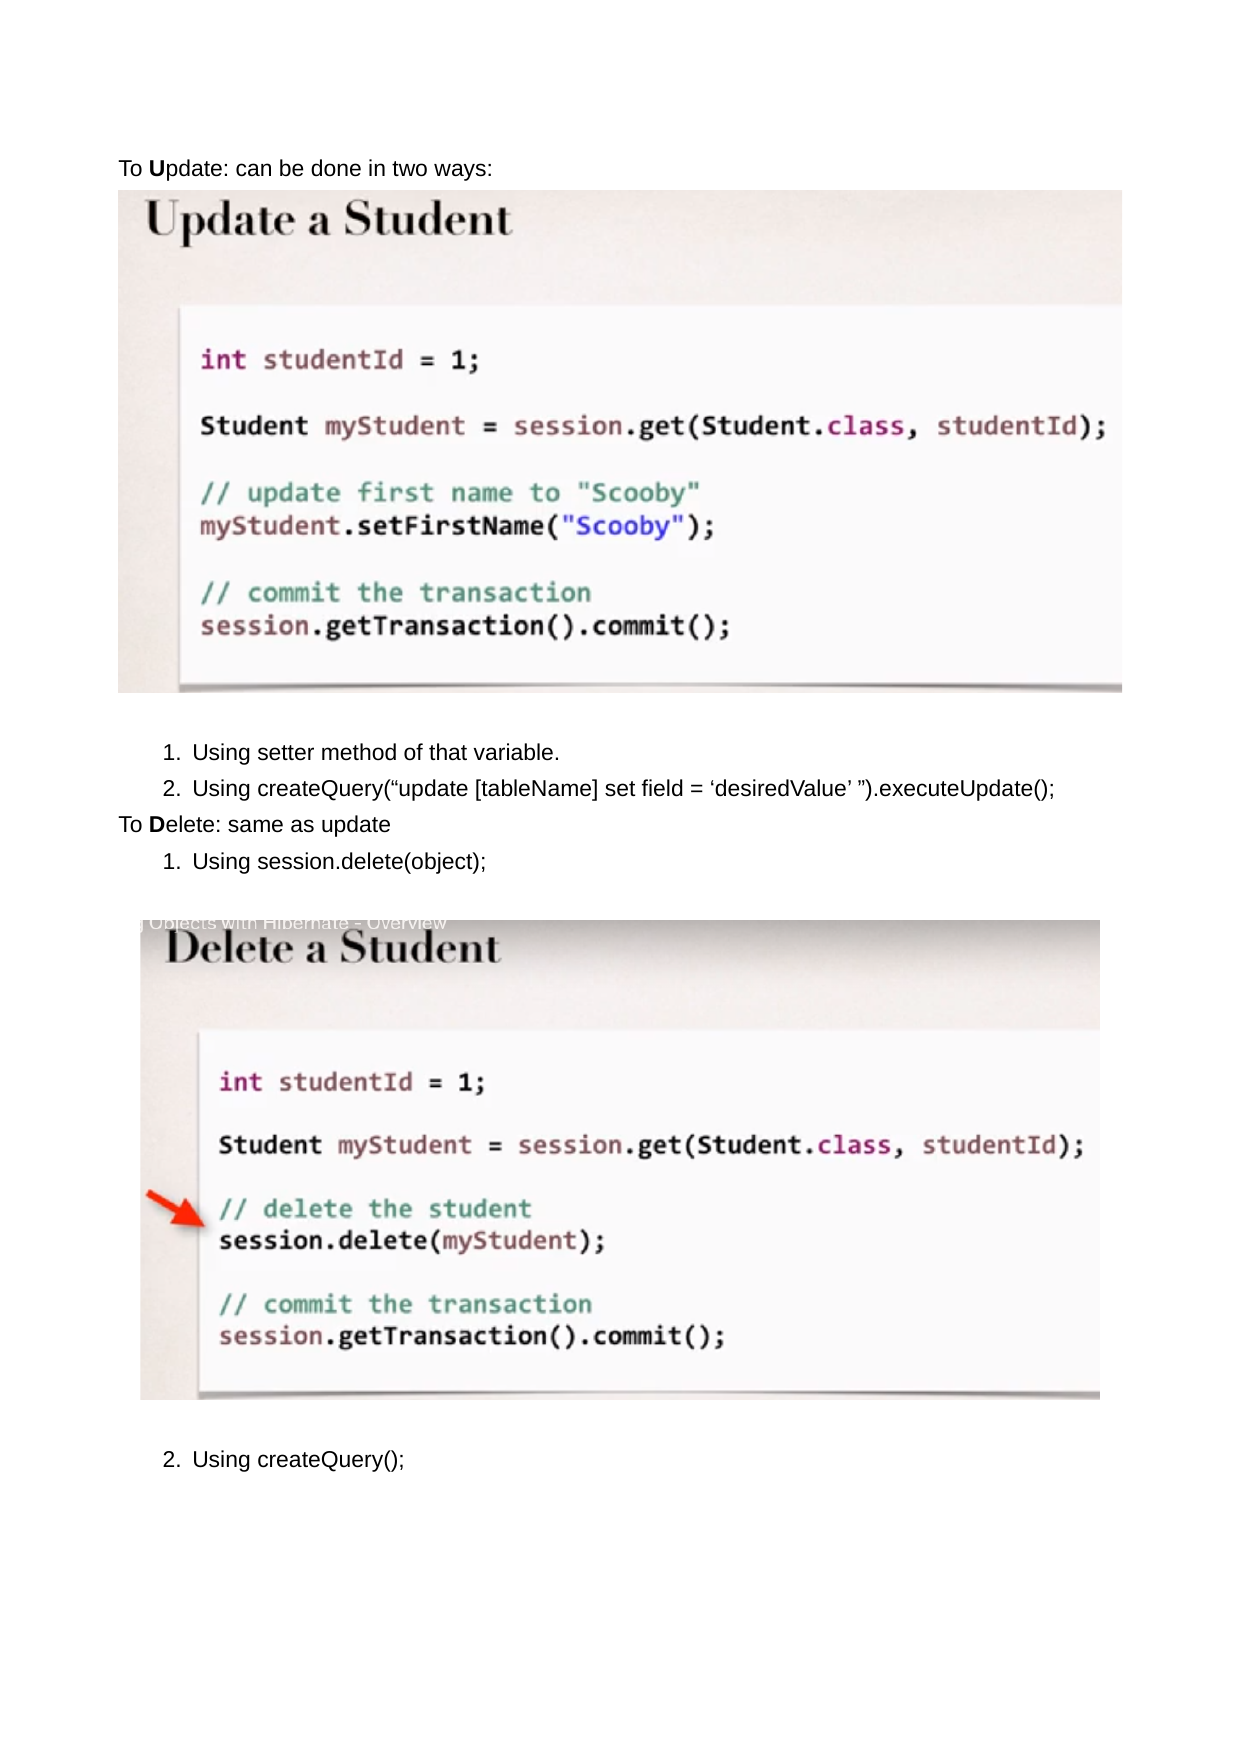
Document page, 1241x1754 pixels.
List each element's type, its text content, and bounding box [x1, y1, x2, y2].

list Using session.delete(object); [162, 848, 1122, 874]
text To Delete: same as update [118, 811, 1122, 838]
picture [140, 920, 1100, 1400]
picture [118, 190, 1123, 693]
text To Update: can be done in two ways: [118, 154, 1122, 181]
list Using setter method of that variable. [162, 739, 1122, 765]
list Using createQuery(); [162, 1446, 1122, 1472]
list Using createQuery(“update [tableName] set field = ‘desiredValue’ ”).executeUpdate(); [162, 775, 1122, 801]
